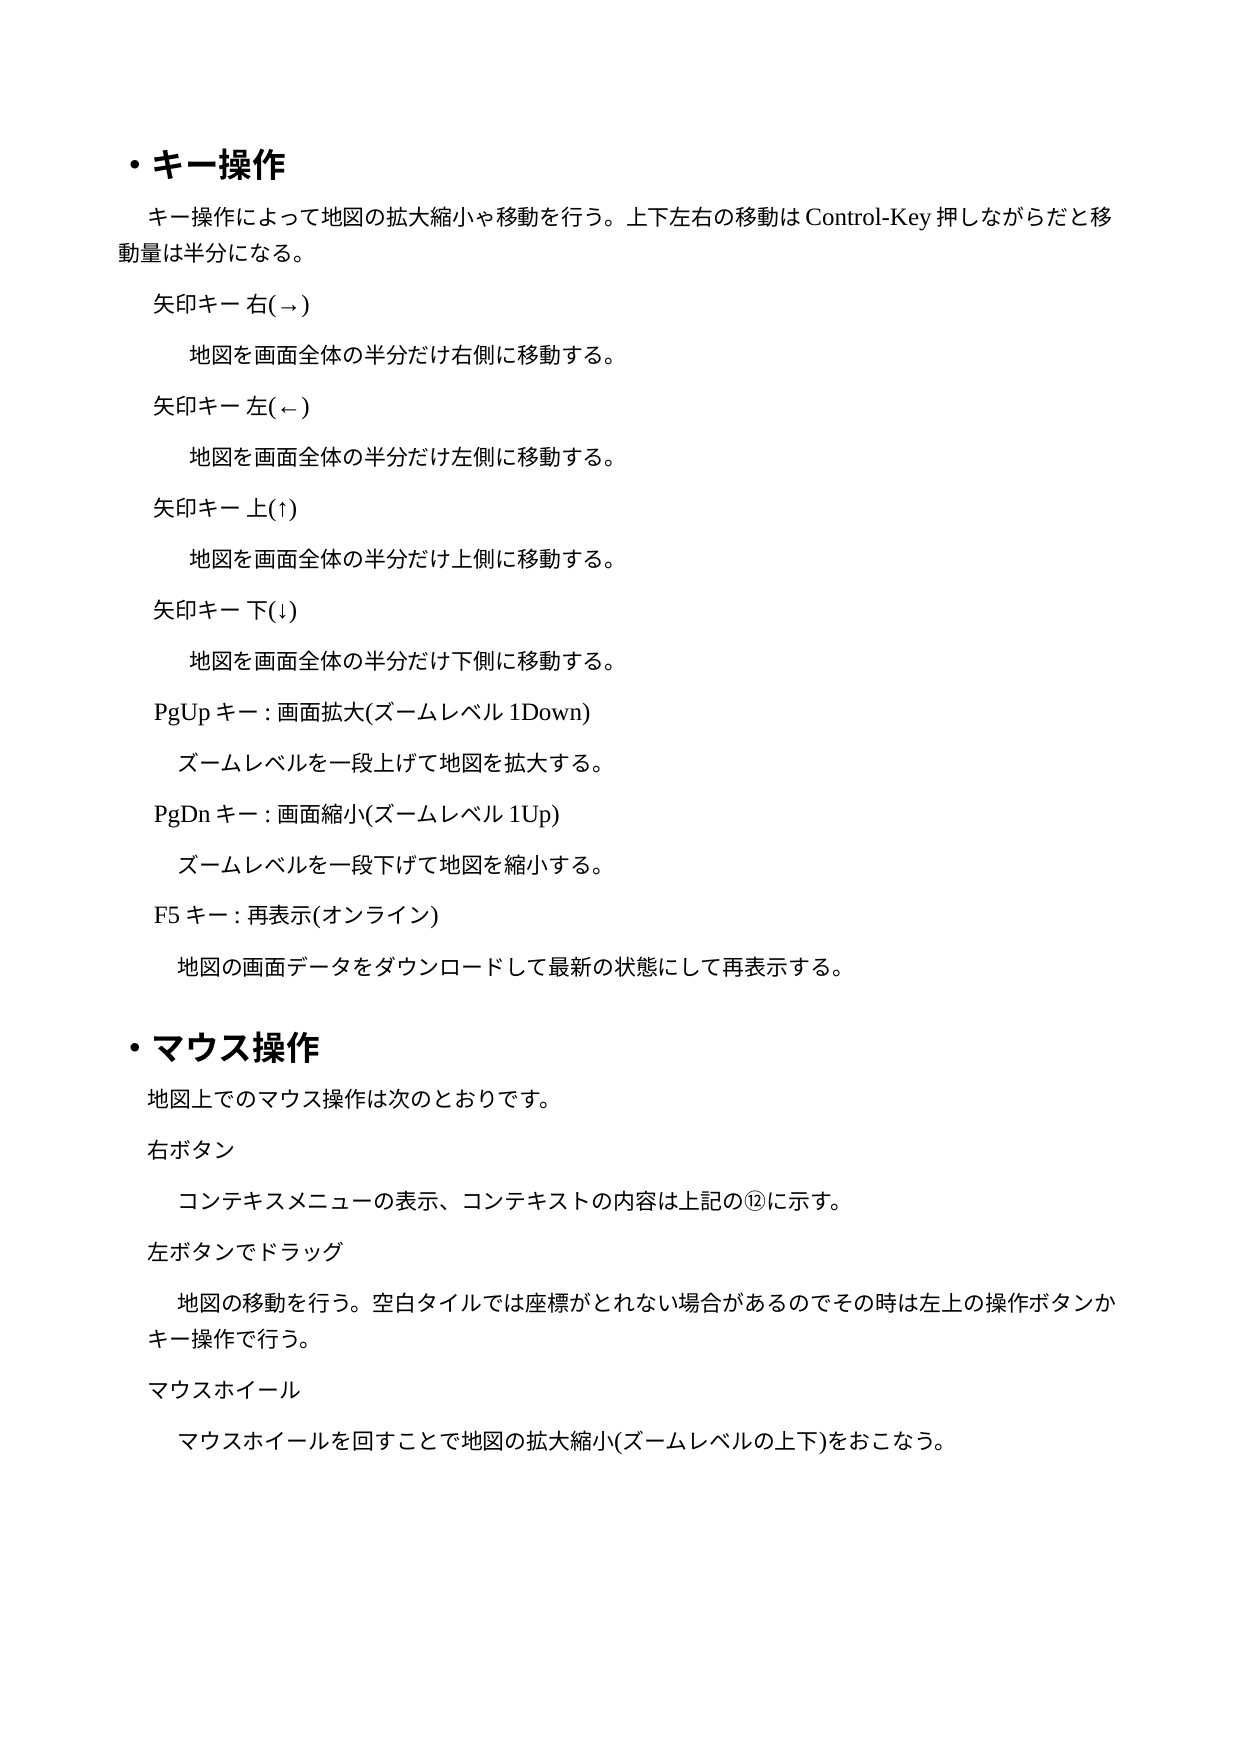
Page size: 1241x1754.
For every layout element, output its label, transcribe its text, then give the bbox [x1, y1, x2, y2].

text 左ボタンでドラッグ [118, 1235, 1122, 1267]
text 地図を画面全体の半分だけ上側に移動する。 [153, 542, 1122, 574]
text 地図上でのマウス操作は次のとおりです。 [118, 1082, 1122, 1114]
text 矢印キー 右(→) [118, 287, 1122, 319]
text 地図を画面全体の半分だけ下側に移動する。 [153, 644, 1122, 676]
subtitle ・マウス操作 [118, 1021, 1122, 1070]
text 矢印キー 下(↓) [118, 593, 1122, 624]
text ズームレベルを一段上げて地図を拡大する。 [148, 746, 1122, 777]
text 地図の画面データをダウンロードして最新の状態にして再表示する。 [148, 949, 1122, 981]
text 地図を画面全体の半分だけ左側に移動する。 [153, 440, 1122, 472]
text PgDnキー : 画面縮小(ズームレベル1Up) [118, 797, 1122, 828]
text 矢印キー 左(←) [118, 389, 1122, 421]
text 地図を画面全体の半分だけ右側に移動する。 [153, 338, 1122, 370]
text 右ボタン [118, 1133, 1122, 1165]
text コンテキスメニューの表示、コンテキストの内容は上記の⑫に示す。 [148, 1184, 1122, 1216]
text 地図の移動を行う。空白タイルでは座標がとれない場合があるのでその時は左上の操作ボタンかキー操作で行う。 [148, 1286, 1122, 1354]
subtitle ・キー操作 [118, 139, 1122, 187]
text ズームレベルを一段下げて地図を縮小する。 [148, 848, 1122, 879]
text 矢印キー 上(↑) [118, 491, 1122, 523]
text F5キー : 再表示(オンライン) [118, 898, 1122, 930]
text マウスホイール [118, 1373, 1122, 1405]
text PgUpキー : 画面拡大(ズームレベル1Down) [118, 695, 1122, 726]
text マウスホイールを回すことで地図の拡大縮小(ズームレベルの上下)をおこなう。 [148, 1424, 1122, 1456]
text キー操作によって地図の拡大縮小ゃ移動を行う。上下左右の移動はControl-Key押しながらだと移動量は半分になる。 [118, 200, 1122, 268]
